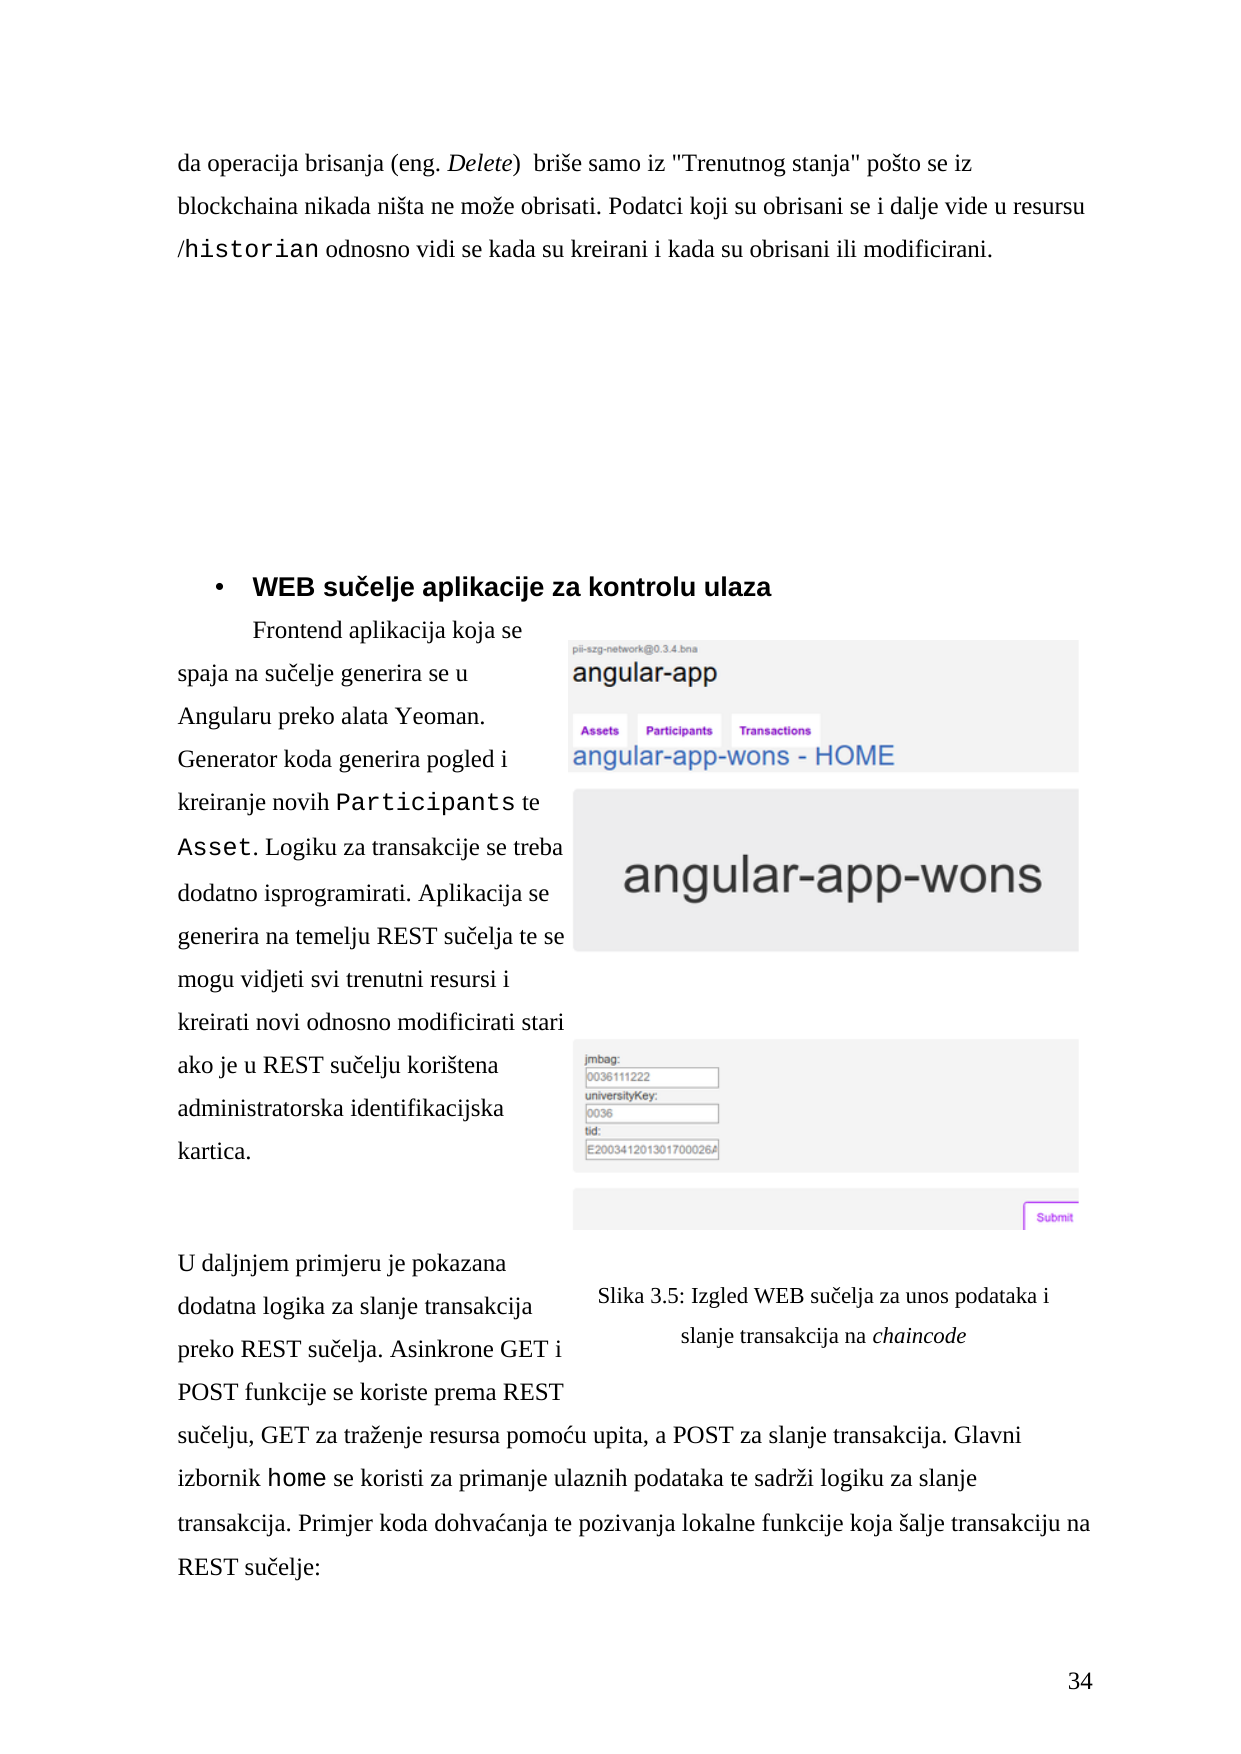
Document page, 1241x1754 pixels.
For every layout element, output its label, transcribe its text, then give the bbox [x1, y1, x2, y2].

list WEB sučelje aplikacije za kontrolu ulaza [215, 571, 1092, 602]
picture [568, 640, 1079, 1230]
text Frontend aplikacija koja se spaja na sučelje generira se u Angularu preko alata Yeoman. Generator koda generira pogled i kreiranje novih Participants te Asset. Logiku za transakcije se treba dodatno isprogramirati. Aplikacija se generira na temelju REST sučelja te se mogu vidjeti svi trenutni resursi i kreirati novi odnosno modificirati stari ako je u REST sučelju korištena administratorska identifikacijska kartica. [177, 615, 1092, 1165]
text da operacija brisanja (eng. Delete) briše samo iz "Trenutnog stanja" pošto se iz blockchaina nikada ništa ne može obrisati. Podatci koji su obrisani se i dalje vide u resursu /historian odnosno vidi se kada su kreirani i kada su obrisani ili modificirani. [177, 148, 1092, 265]
text U daljnjem primjeru je pokazana dodatna logika za slanje transakcija preko REST sučelja. Asinkrone GET i POST funkcije se koriste prema REST sučelju, GET za traženje resursa pomoću upita, a POST za slanje transakcija. Glavni izbornik home se koristi za primanje ulaznih podataka te sadrži logiku za slanje transakcija. Primjer koda dohvaćanja te pozivanja lokalne funkcije koja šalje transakciju na REST sučelje: [177, 1248, 1092, 1580]
text Slika 3.6: Izgled WEB sučelja za unos podataka i slanje transakcija na chaincode [568, 1230, 1079, 1348]
